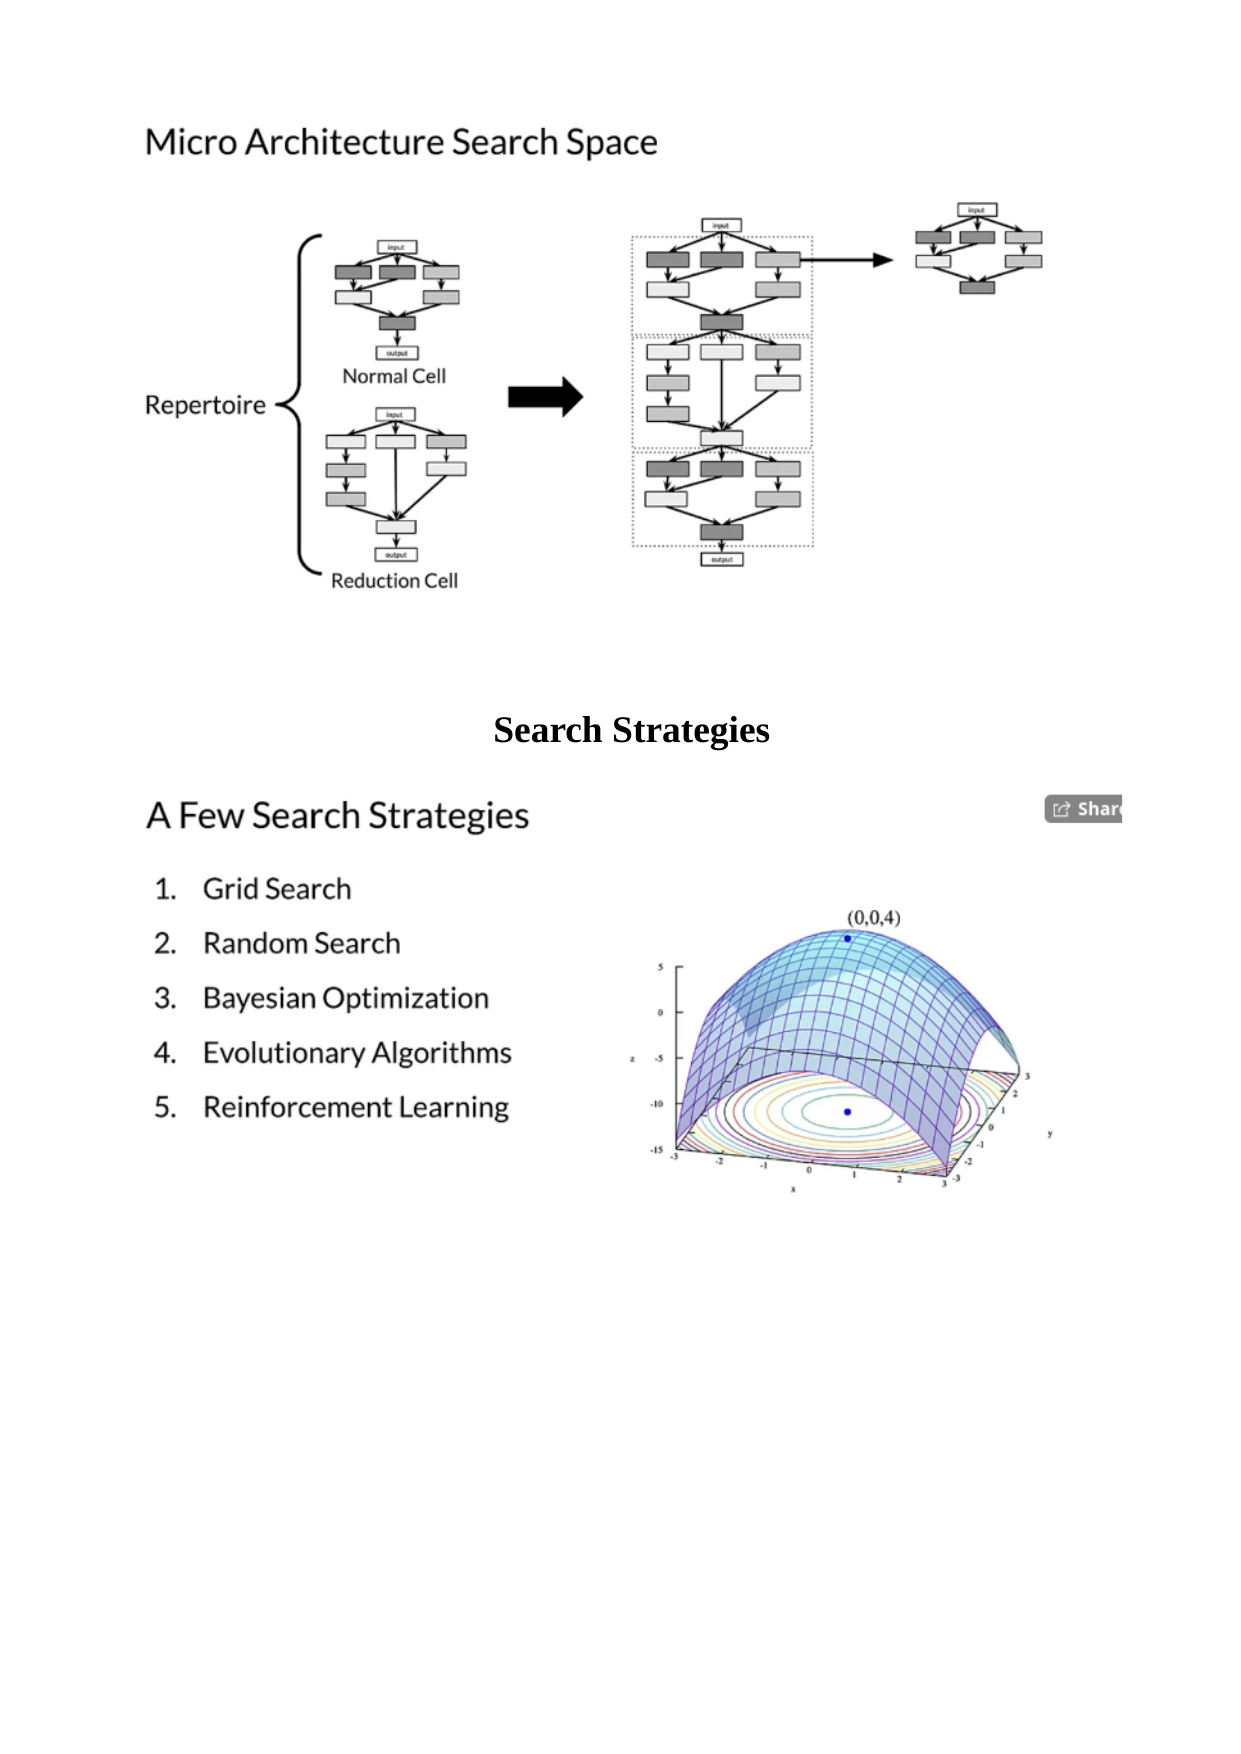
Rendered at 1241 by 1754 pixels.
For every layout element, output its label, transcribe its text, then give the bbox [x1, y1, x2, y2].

picture [118, 791, 1123, 1203]
subtitle Search Strategies [118, 707, 1122, 751]
picture [118, 118, 1123, 597]
